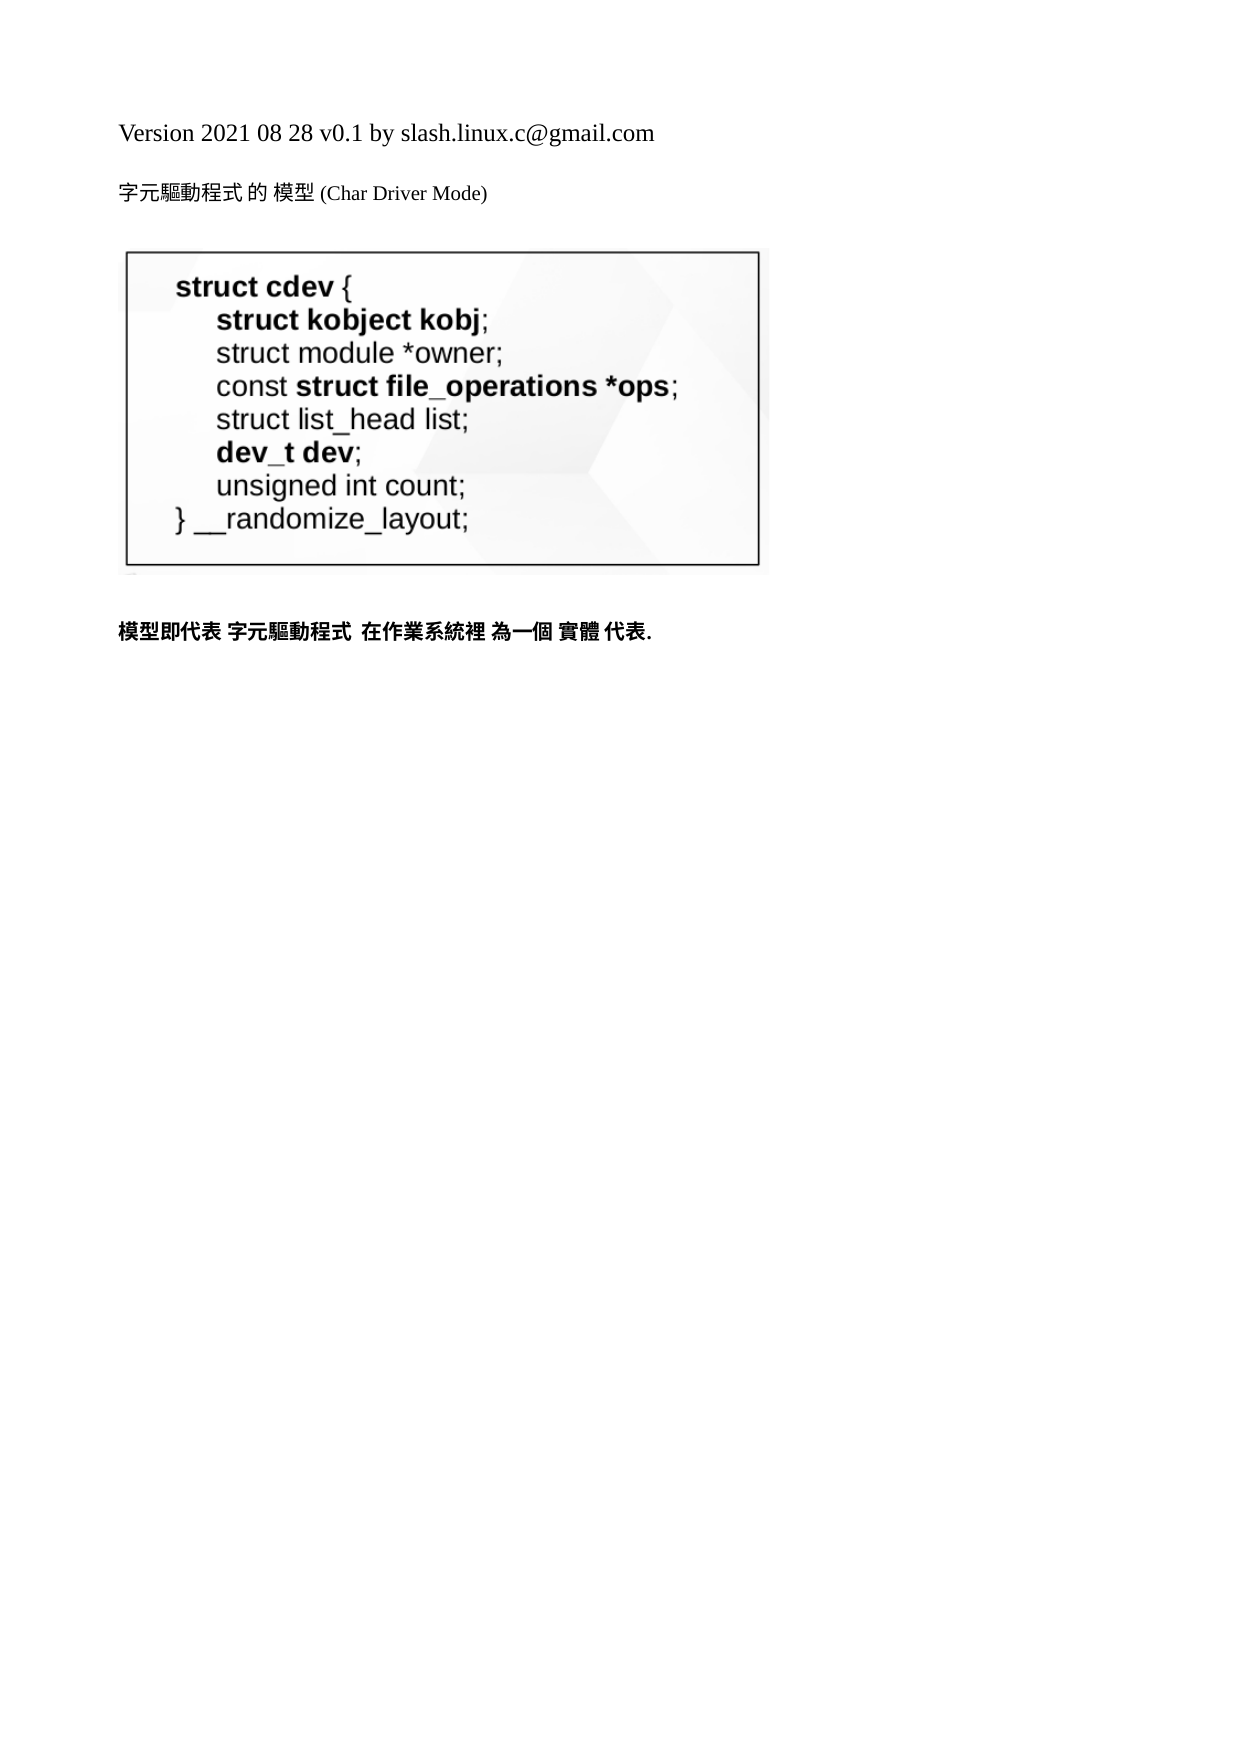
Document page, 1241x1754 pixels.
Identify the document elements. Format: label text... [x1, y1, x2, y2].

text 模型即代表 字元驅動程式 在作業系統裡 為一個 實體 代表. [118, 616, 1122, 646]
text 字元驅動程式 的 模型 (Char Driver Mode) [118, 176, 1122, 207]
picture [118, 248, 770, 575]
